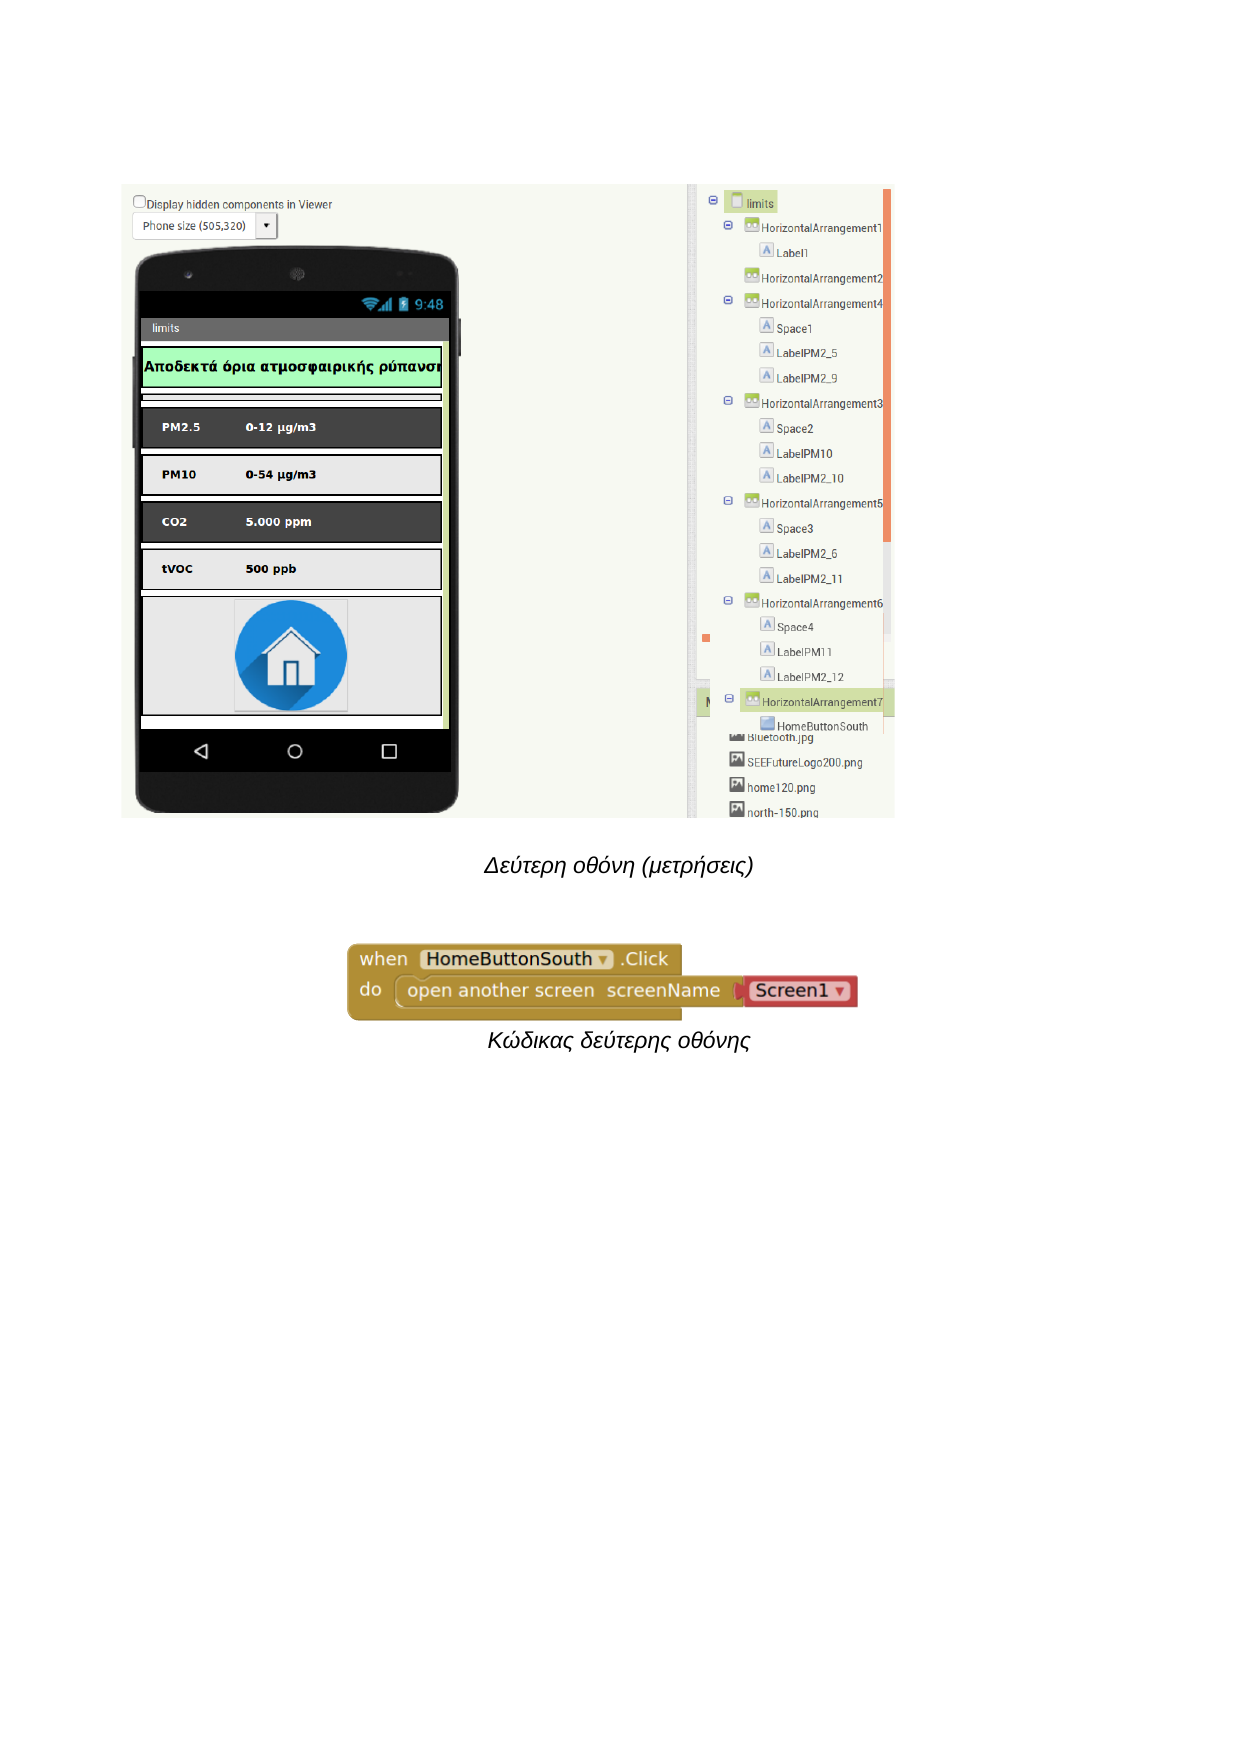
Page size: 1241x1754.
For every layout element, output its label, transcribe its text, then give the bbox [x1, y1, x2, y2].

text Κώδικας δεύτερης οθόνης [118, 1027, 1122, 1053]
text Δεύτερη οθόνη (μετρήσεις) [118, 852, 1122, 878]
